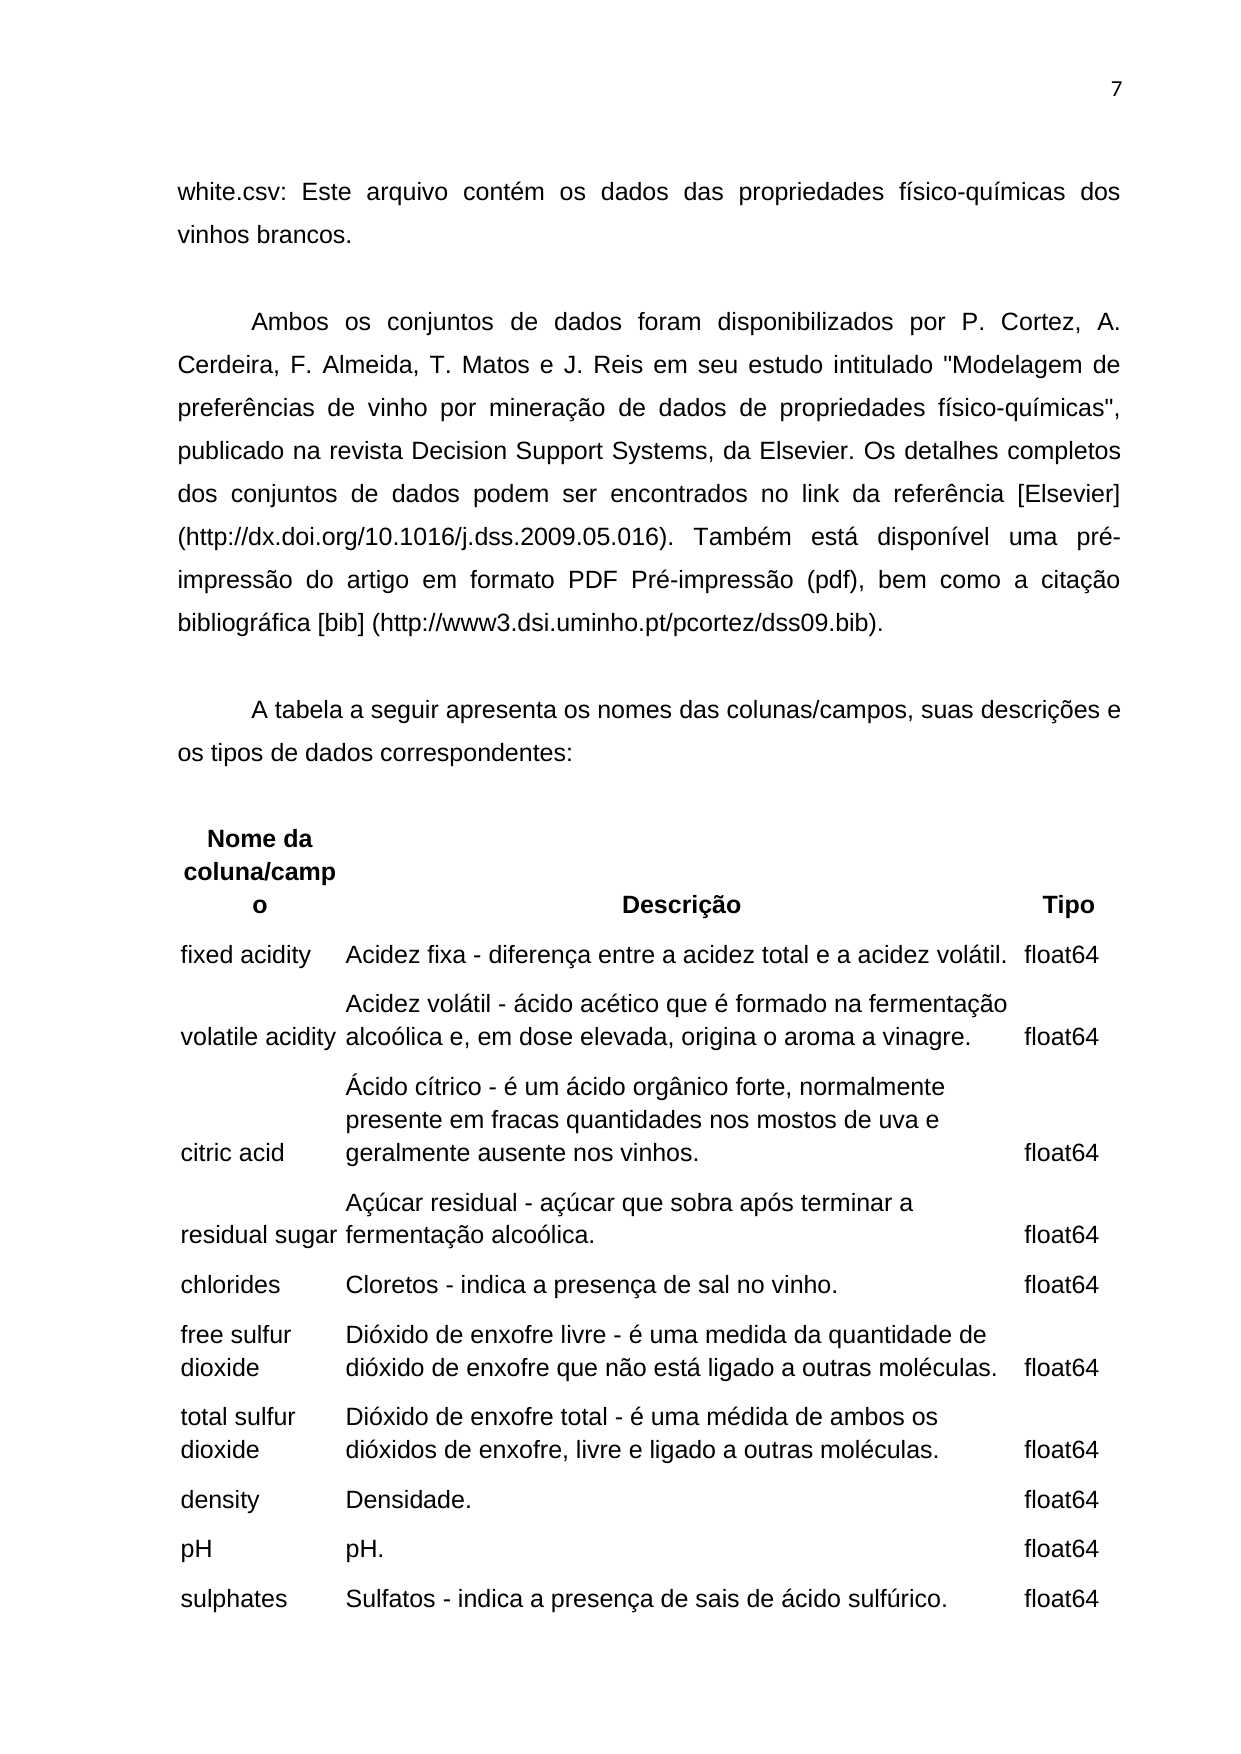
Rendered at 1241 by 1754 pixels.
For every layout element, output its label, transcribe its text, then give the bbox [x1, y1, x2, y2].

table_cell float64 [1021, 989, 1116, 1072]
table_cell Sulfatos - indica a presença de sais de ácido sulfúrico. [342, 1584, 1021, 1634]
table_cell free sulfur dioxide [177, 1320, 342, 1402]
table_cell float64 [1021, 1320, 1116, 1402]
table_cell float64 [1021, 1535, 1116, 1584]
table_cell Densidade. [342, 1485, 1021, 1534]
table_cell Acidez fixa - diferença entre a acidez total e a acidez volátil. [342, 940, 1021, 989]
text white.csv: Este arquivo contém os dados das propriedades físico-químicas dos vinhos brancos. [177, 177, 1122, 249]
table_cell float64 [1021, 1402, 1116, 1485]
table_cell residual sugar [177, 1188, 342, 1270]
table_cell citric acid [177, 1072, 342, 1187]
table_cell Cloretos - indica a presença de sal no vinho. [342, 1270, 1021, 1320]
table_cell Ácido cítrico - é um ácido orgânico forte, normalmente presente em fracas quantidades nos mostos de uva e geralmente ausente nos vinhos. [342, 1072, 1021, 1187]
table_header Nome da coluna/campo [177, 824, 342, 940]
table_cell chlorides [177, 1270, 342, 1320]
table_cell float64 [1021, 1485, 1116, 1534]
table_cell volatile acidity [177, 989, 342, 1072]
table_cell Dióxido de enxofre total - é uma médida de ambos os dióxidos de enxofre, livre e ligado a outras moléculas. [342, 1402, 1021, 1485]
table_cell total sulfur dioxide [177, 1402, 342, 1485]
table_cell sulphates [177, 1584, 342, 1634]
table_header Descrição [342, 824, 1021, 940]
table_cell float64 [1021, 1072, 1116, 1187]
table_cell pH. [342, 1535, 1021, 1584]
table_cell Dióxido de enxofre livre - é uma medida da quantidade de dióxido de enxofre que não está ligado a outras moléculas. [342, 1320, 1021, 1402]
table_cell pH [177, 1535, 342, 1584]
text Ambos os conjuntos de dados foram disponibilizados por P. Cortez, A. Cerdeira, F. Almeida, T. Matos e J. Reis em seu estudo intitulado "Modelagem de preferências de vinho por mineração de dados de propriedades físico-químicas", publicado na revista Decision Support Systems, da Elsevier. Os detalhes completos dos conjuntos de dados podem ser encontrados no link da referência [Elsevier] (http://dx.doi.org/10.1016/j.dss.2009.05.016). Também está disponível uma pré-impressão do artigo em formato PDF Pré-impressão (pdf), bem como a citação bibliográfica [bib] (http://www3.dsi.uminho.pt/pcortez/dss09.bib). [177, 307, 1122, 637]
table_cell Açúcar residual - açúcar que sobra após terminar a fermentação alcoólica. [342, 1188, 1021, 1270]
table_cell float64 [1021, 1584, 1116, 1634]
table_cell float64 [1021, 940, 1116, 989]
table_cell density [177, 1485, 342, 1534]
table_header Tipo [1021, 824, 1116, 940]
table_cell fixed acidity [177, 940, 342, 989]
table_cell float64 [1021, 1270, 1116, 1320]
table_cell Acidez volátil - ácido acético que é formado na fermentação alcoólica e, em dose elevada, origina o aroma a vinagre. [342, 989, 1021, 1072]
table_cell float64 [1021, 1188, 1116, 1270]
text A tabela a seguir apresenta os nomes das colunas/campos, suas descrições e os tipos de dados correspondentes: [177, 695, 1122, 767]
